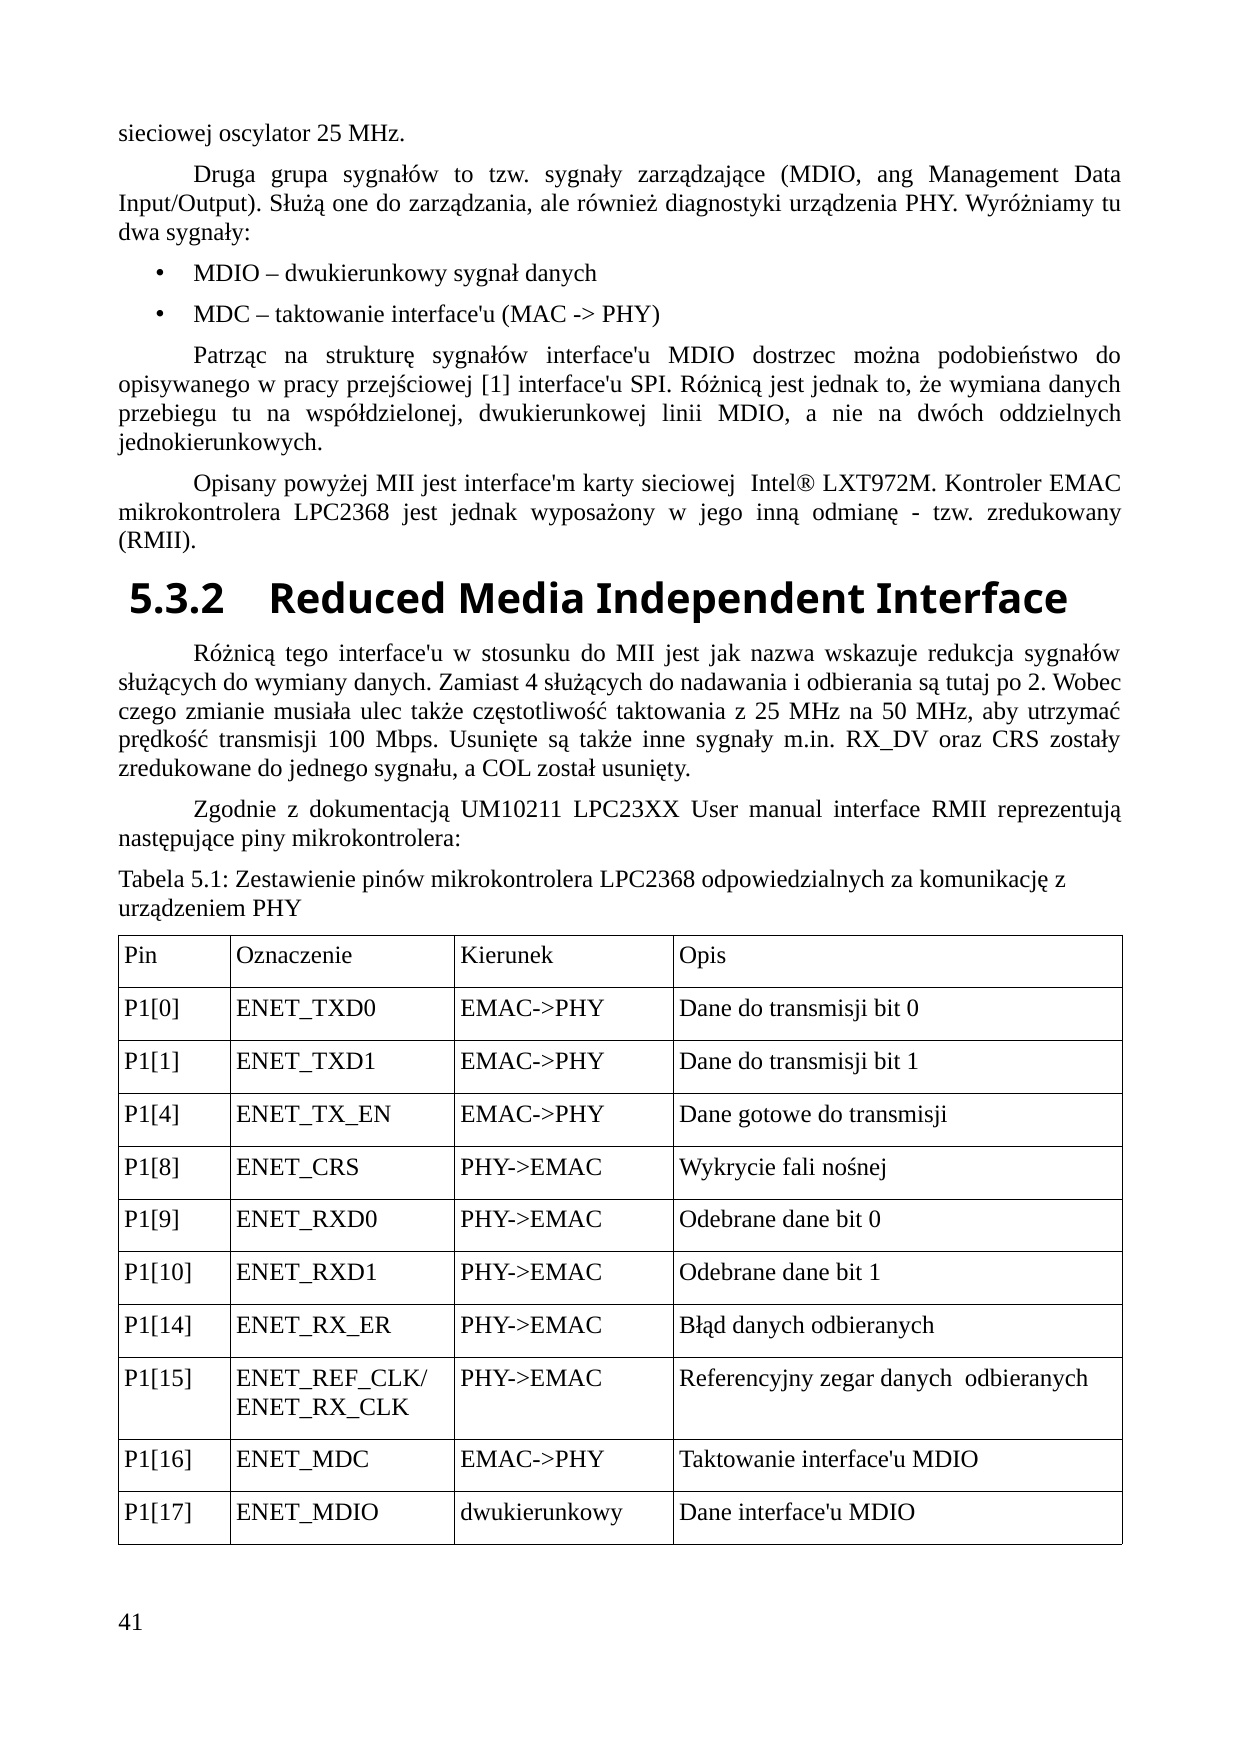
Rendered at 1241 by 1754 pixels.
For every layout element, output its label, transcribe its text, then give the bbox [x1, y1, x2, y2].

table_cell Dane do transmisji bit 0 [674, 988, 1122, 1040]
table_cell Taktowanie interface'u MDIO [674, 1440, 1122, 1491]
table_cell Dane gotowe do transmisji [674, 1094, 1122, 1146]
text Opisany powyżej MII jest interface'm karty sieciowej Intel® LXT972M. Kontroler EMAC mikrokontrolera LPC2368 jest jednak wyposażony w jego inną odmianę - tzw. zredukowany (RMII). [118, 468, 1122, 554]
text sieciowej oscylator 25 MHz. [118, 118, 1122, 147]
table_cell P1[4] [119, 1094, 230, 1146]
table_cell ENET_TX_EN [231, 1094, 454, 1146]
text Różnicą tego interface'u w stosunku do MII jest jak nazwa wskazuje redukcja sygnałów służących do wymiany danych. Zamiast 4 służących do nadawania i odbierania są tutaj po 2. Wobec czego zmianie musiała ulec także częstotliwość taktowania z 25 MHz na 50 MHz, aby utrzymać prędkość transmisji 100 Mbps. Usunięte są także inne sygnały m.in. RX_DV oraz CRS zostały zredukowane do jednego sygnału, a COL został usunięty. [118, 638, 1122, 782]
table_cell PHY->EMAC [455, 1358, 673, 1438]
table_cell Odebrane dane bit 1 [674, 1252, 1122, 1304]
table_cell P1[0] [119, 988, 230, 1040]
table_cell ENET_REF_CLK/ENET_RX_CLK [231, 1358, 454, 1438]
table_cell ENET_TXD1 [231, 1041, 454, 1093]
table_cell PHY->EMAC [455, 1305, 673, 1357]
subtitle Reduced Media Independent Interface [118, 569, 1122, 626]
table_cell ENET_MDIO [231, 1492, 454, 1544]
table_cell P1[1] [119, 1041, 230, 1093]
text Patrząc na strukturę sygnałów interface'u MDIO dostrzec można podobieństwo do opisywanego w pracy przejściowej [1] interface'u SPI. Różnicą jest jednak to, że wymiana danych przebiegu tu na współdzielonej, dwukierunkowej linii MDIO, a nie na dwóch oddzielnych jednokierunkowych. [118, 341, 1122, 456]
table_cell Odebrane dane bit 0 [674, 1200, 1122, 1251]
table_cell P1[14] [119, 1305, 230, 1357]
table_cell EMAC->PHY [455, 1041, 673, 1093]
table_cell PHY->EMAC [455, 1252, 673, 1304]
table_cell P1[17] [119, 1492, 230, 1544]
table_cell P1[16] [119, 1440, 230, 1491]
table_cell PHY->EMAC [455, 1200, 673, 1251]
table_cell P1[9] [119, 1200, 230, 1251]
table_cell PHY->EMAC [455, 1147, 673, 1198]
table_cell ENET_MDC [231, 1440, 454, 1491]
table_cell Dane do transmisji bit 1 [674, 1041, 1122, 1093]
table_cell Błąd danych odbieranych [674, 1305, 1122, 1357]
table_header Pin [119, 936, 230, 987]
table_header Opis [674, 936, 1122, 987]
table_header Kierunek [455, 936, 673, 987]
list MDC – taktowanie interface'u (MAC -> PHY) [156, 299, 1122, 328]
list MDIO – dwukierunkowy sygnał danych [156, 258, 1122, 287]
table_cell ENET_TXD0 [231, 988, 454, 1040]
table_cell Wykrycie fali nośnej [674, 1147, 1122, 1198]
text Tabela 5.1: Zestawienie pinów mikrokontrolera LPC2368 odpowiedzialnych za komunikację z urządzeniem PHY [118, 864, 1122, 922]
table_header Oznaczenie [231, 936, 454, 987]
table_cell ENET_RXD0 [231, 1200, 454, 1251]
table_cell Dane interface'u MDIO [674, 1492, 1122, 1544]
table_cell P1[15] [119, 1358, 230, 1438]
table_cell dwukierunkowy [455, 1492, 673, 1544]
text Druga grupa sygnałów to tzw. sygnały zarządzające (MDIO, ang Management Data Input/Output). Służą one do zarządzania, ale również diagnostyki urządzenia PHY. Wyróżniamy tu dwa sygnały: [118, 159, 1122, 246]
text Zgodnie z dokumentacją UM10211 LPC23XX User manual interface RMII reprezentują następujące piny mikrokontrolera: [118, 794, 1122, 852]
table_cell EMAC->PHY [455, 1094, 673, 1146]
table_cell P1[10] [119, 1252, 230, 1304]
table_cell EMAC->PHY [455, 988, 673, 1040]
table_cell Referencyjny zegar danych odbieranych [674, 1358, 1122, 1438]
table_cell P1[8] [119, 1147, 230, 1198]
table_cell EMAC->PHY [455, 1440, 673, 1491]
table_cell ENET_RXD1 [231, 1252, 454, 1304]
table_cell ENET_CRS [231, 1147, 454, 1198]
table_cell ENET_RX_ER [231, 1305, 454, 1357]
